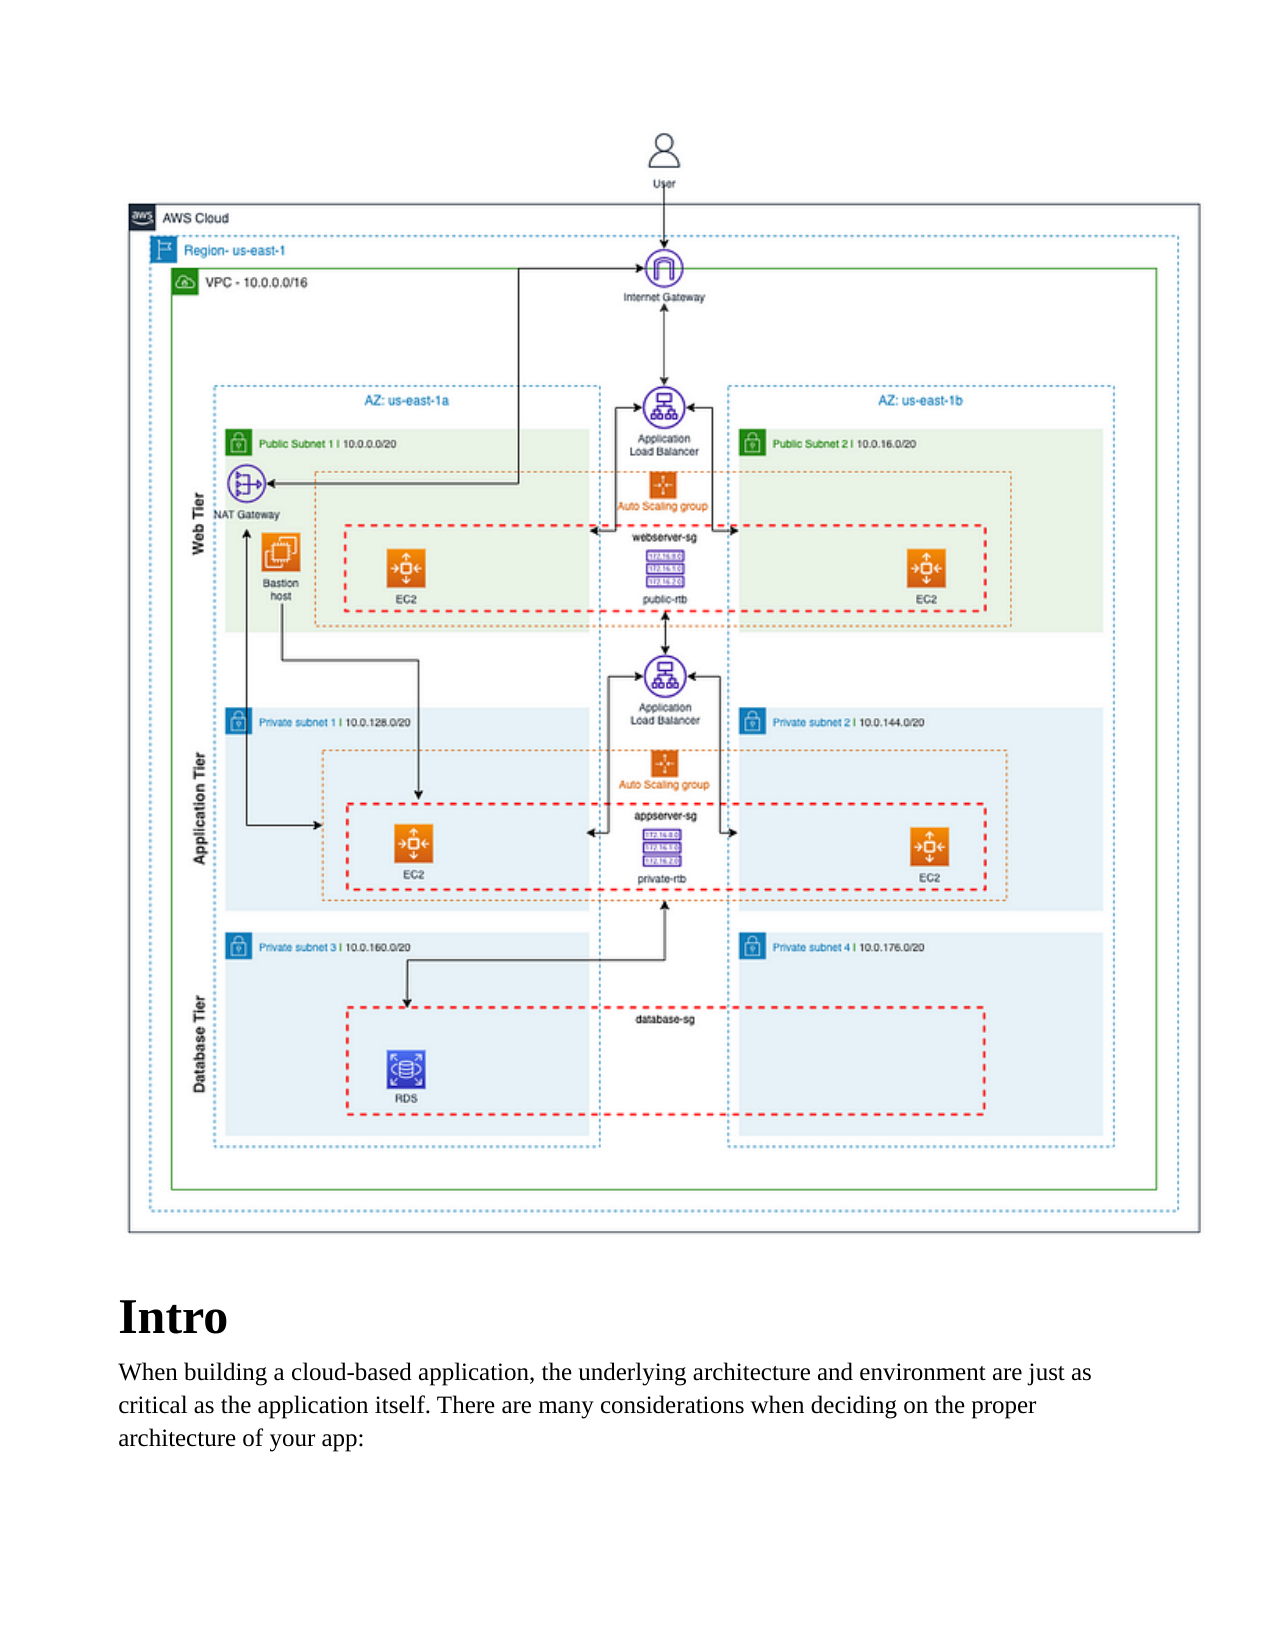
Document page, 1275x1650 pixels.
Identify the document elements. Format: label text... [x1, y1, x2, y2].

picture [118, 118, 1212, 1244]
text When building a cloud-based application, the underlying architecture and environment are just as critical as the application itself. There are many considerations when deciding on the proper architecture of your app: [118, 1357, 1157, 1452]
subtitle Intro [118, 1287, 1157, 1344]
